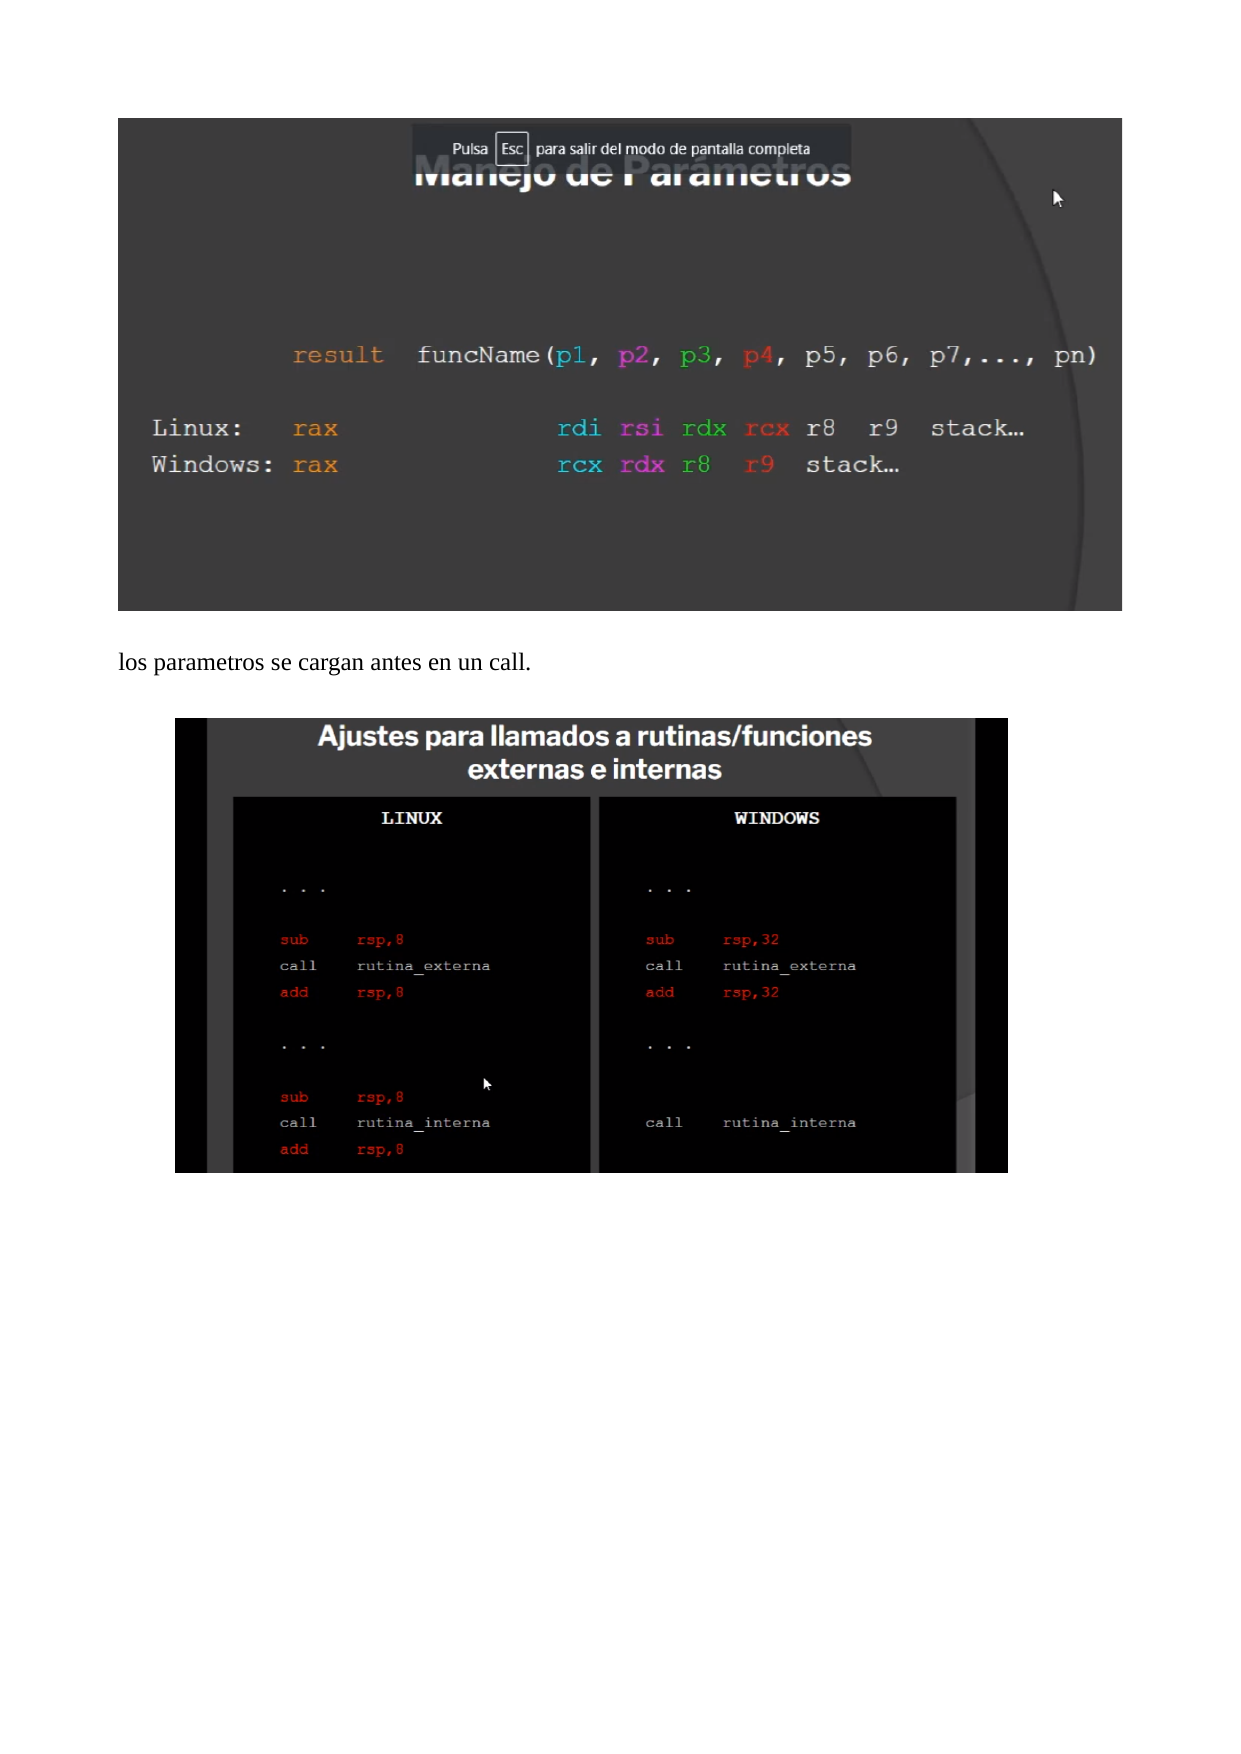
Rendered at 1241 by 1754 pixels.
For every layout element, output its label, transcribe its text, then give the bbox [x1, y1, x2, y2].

picture [118, 118, 1123, 611]
text los parametros se cargan antes en un call. [118, 611, 1122, 1267]
picture [175, 718, 1008, 1173]
